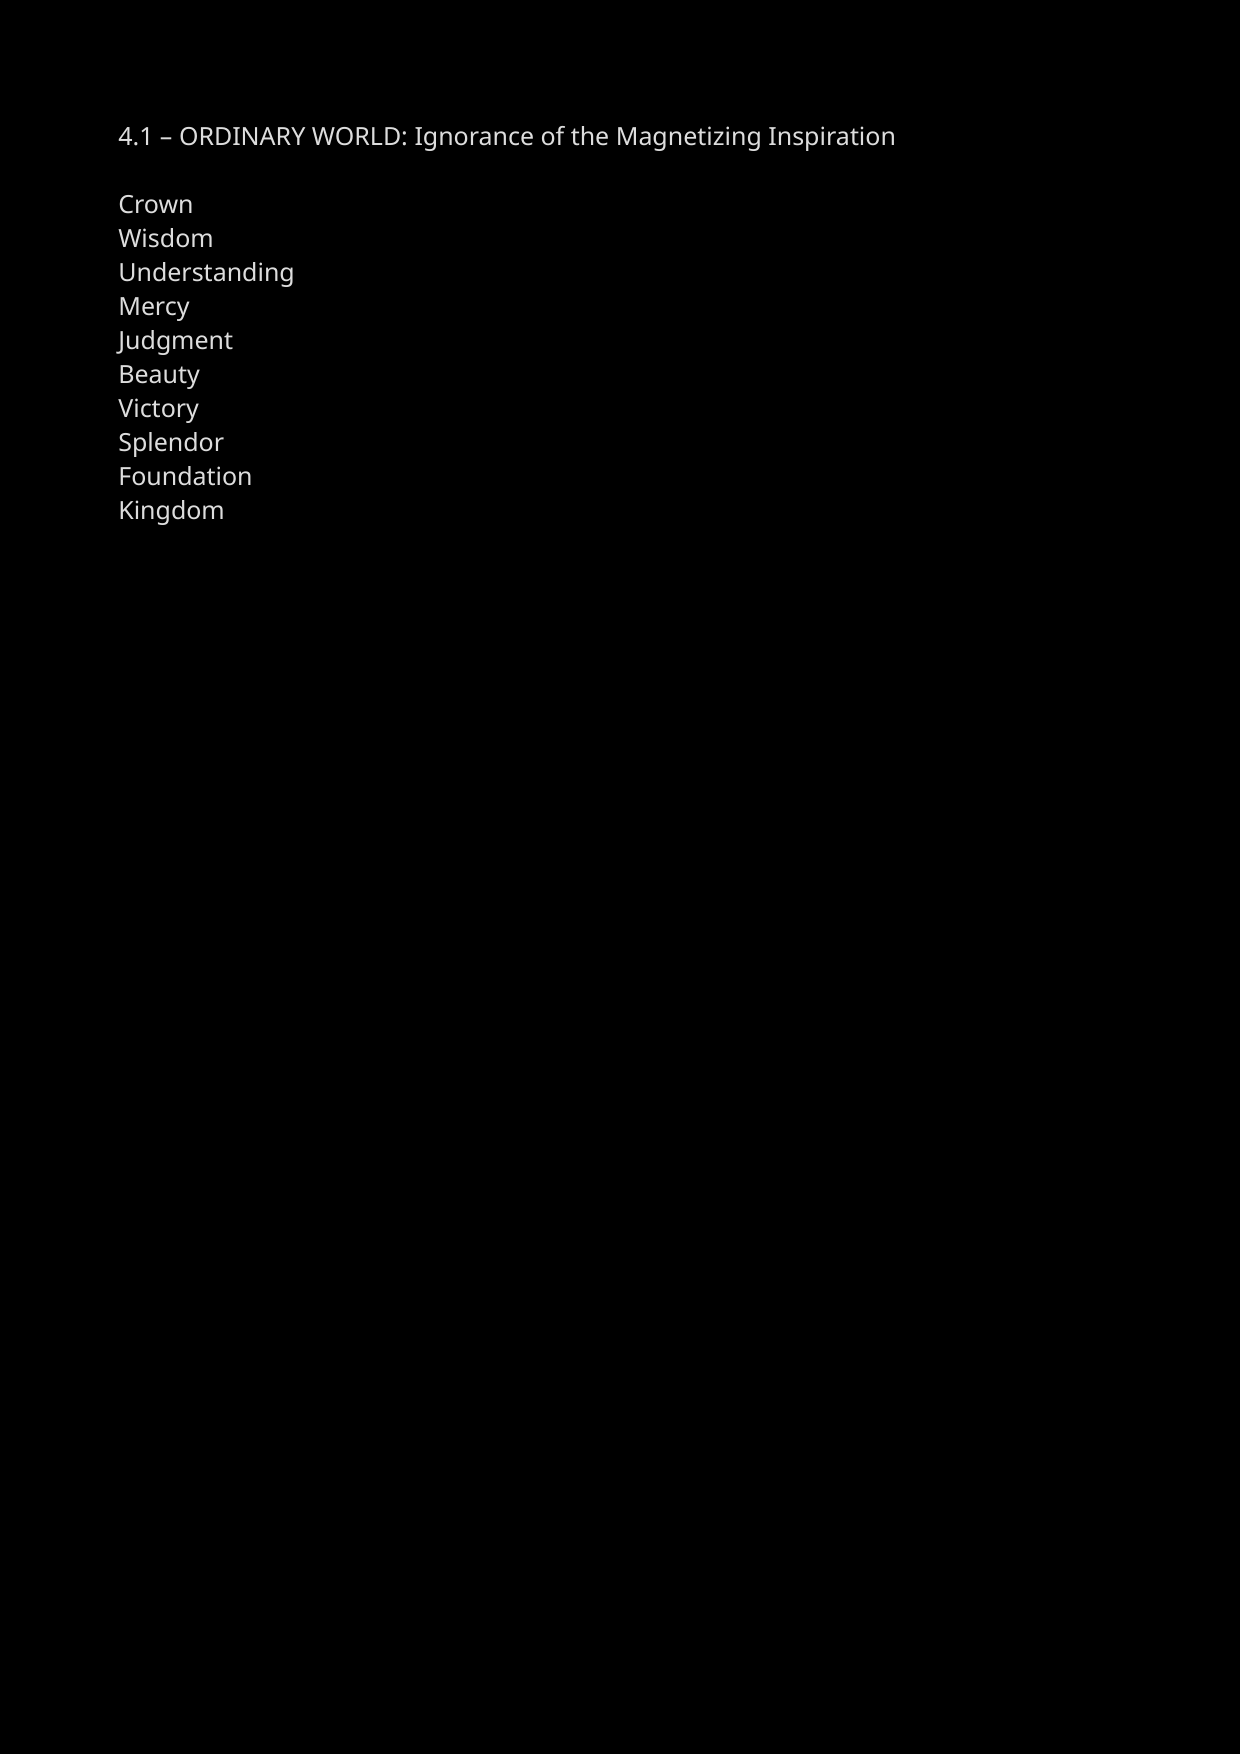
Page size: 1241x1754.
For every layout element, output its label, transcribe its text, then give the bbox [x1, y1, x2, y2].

text Foundation [118, 459, 1122, 493]
text Kingdom [118, 493, 1122, 527]
text Splendor [118, 425, 1122, 459]
text Crown [118, 186, 1122, 220]
text Victory [118, 391, 1122, 425]
text Wisdom [118, 220, 1122, 254]
text Mercy [118, 288, 1122, 322]
text Understanding [118, 254, 1122, 288]
text Beauty [118, 357, 1122, 391]
text Judgment [118, 322, 1122, 357]
text 4.1 – ORDINARY WORLD: Ignorance of the Magnetizing Inspiration [118, 118, 1122, 152]
